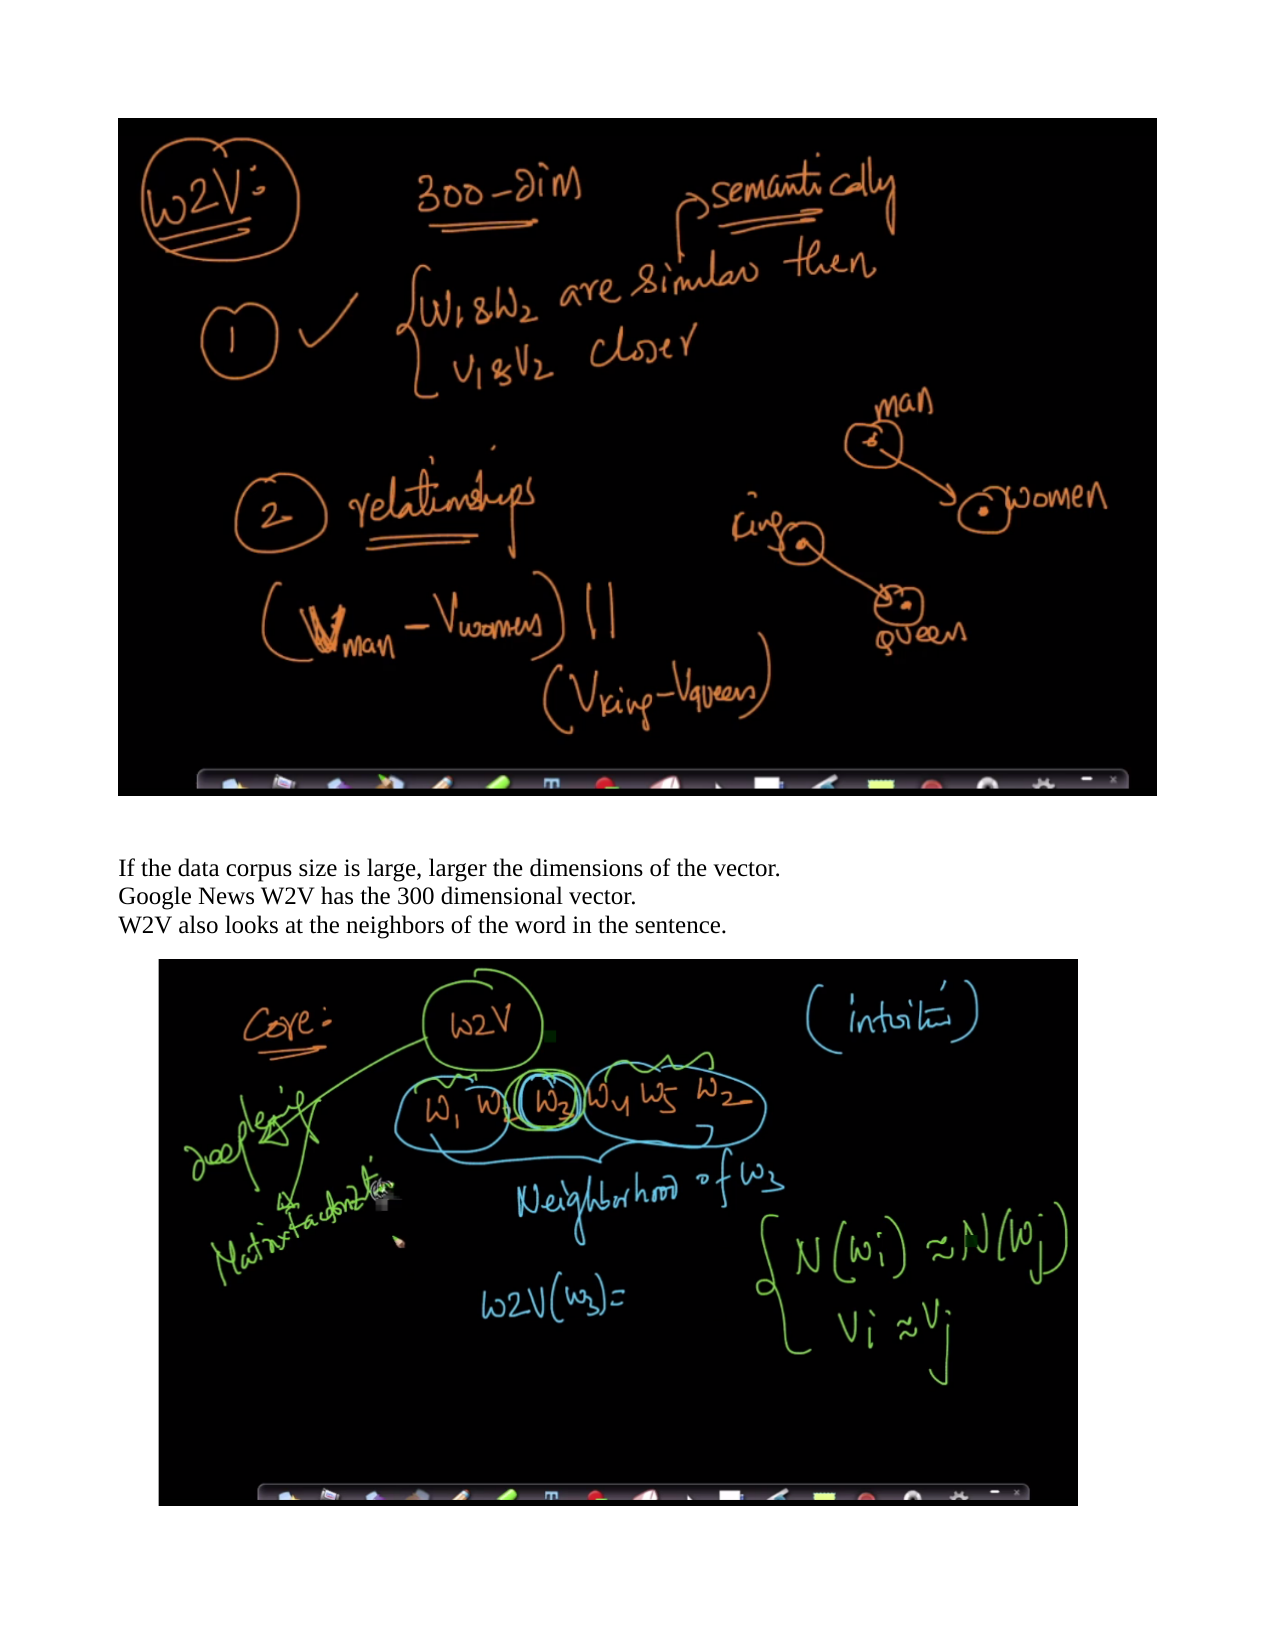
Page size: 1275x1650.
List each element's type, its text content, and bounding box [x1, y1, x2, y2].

text W2V also looks at the neighbors of the word in the sentence. [118, 910, 1157, 939]
text Google News W2V has the 300 dimensional vector. [118, 881, 1157, 910]
text If the data corpus size is large, larger the dimensions of the vector. [118, 853, 1157, 881]
picture [158, 959, 1078, 1506]
picture [118, 118, 1157, 796]
